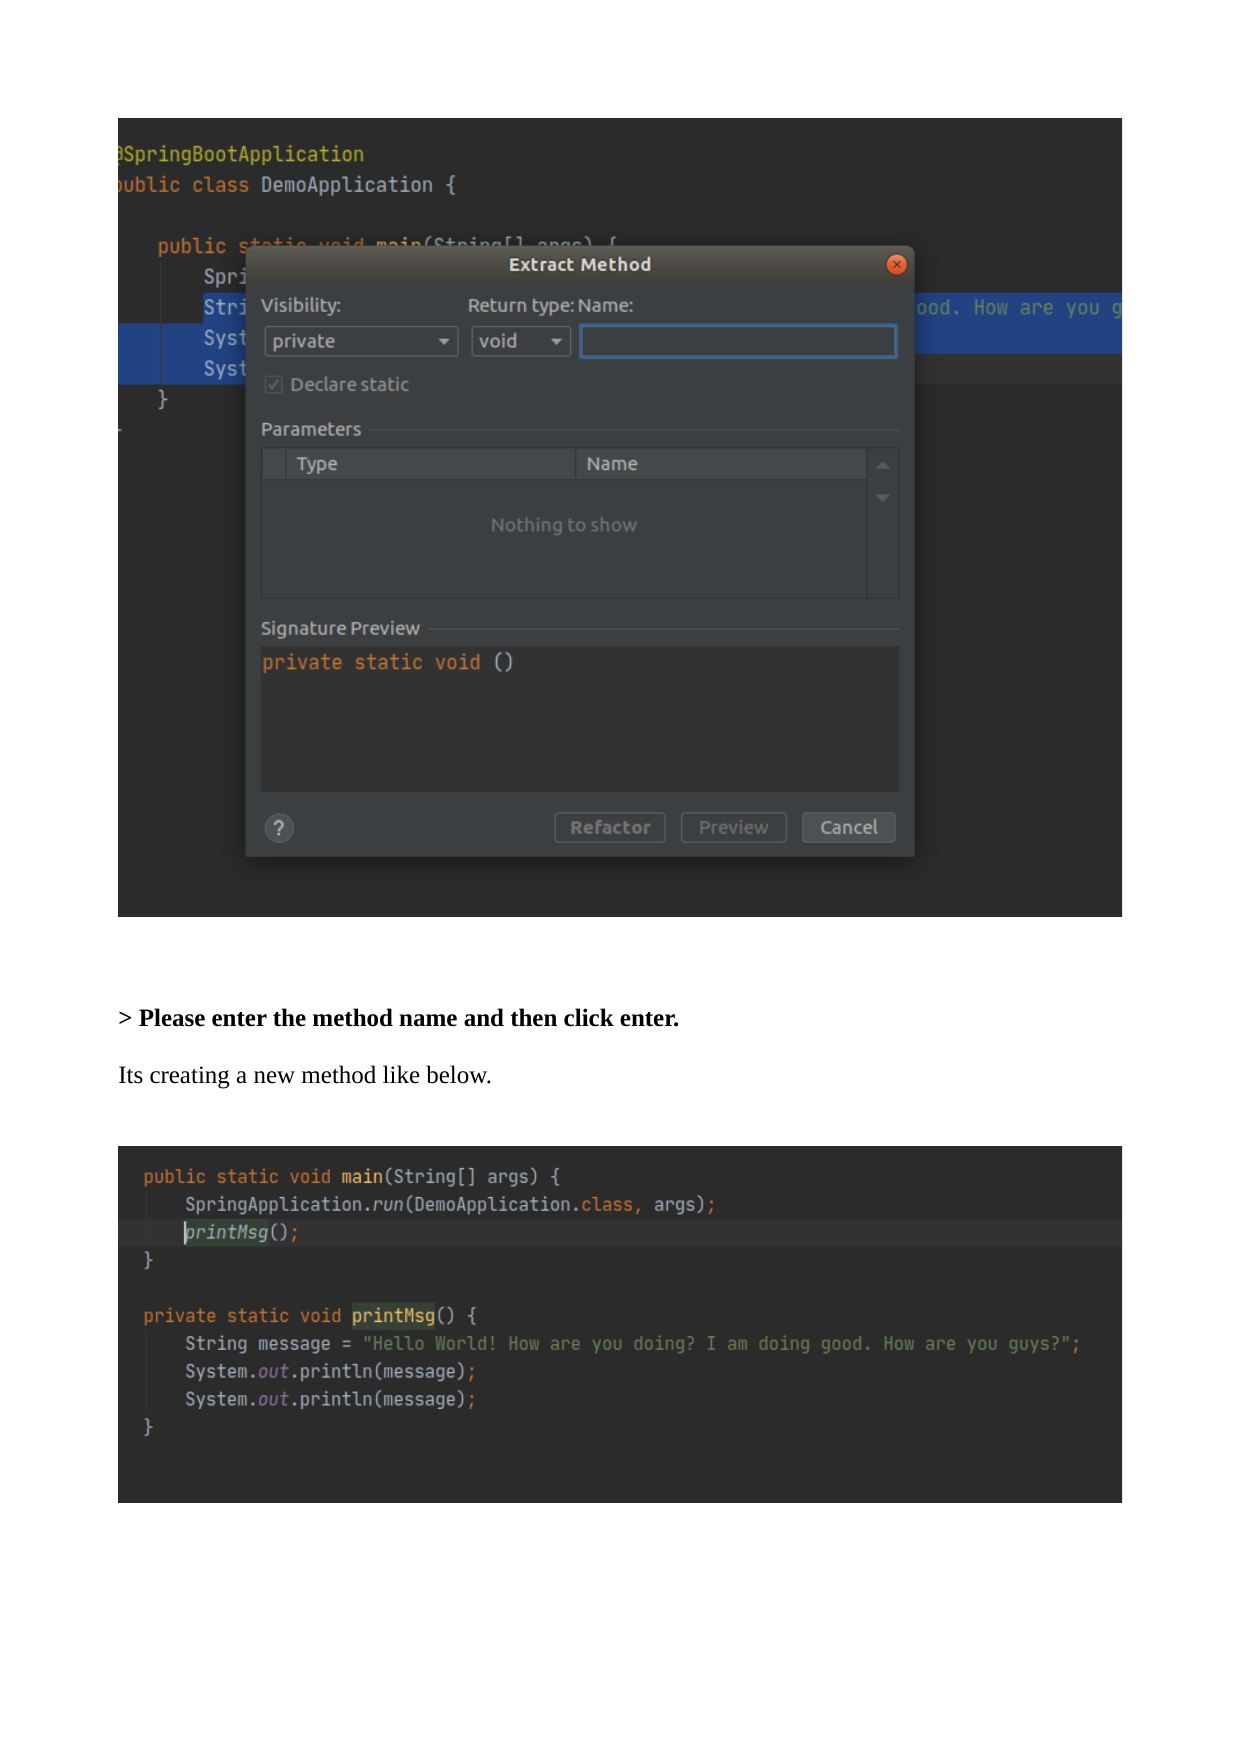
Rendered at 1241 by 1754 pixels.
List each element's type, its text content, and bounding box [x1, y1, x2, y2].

picture [118, 118, 1123, 917]
picture [118, 1146, 1123, 1503]
text > Please enter the method name and then click enter. [118, 1003, 1122, 1032]
text Its creating a new method like below. [118, 1060, 1122, 1089]
